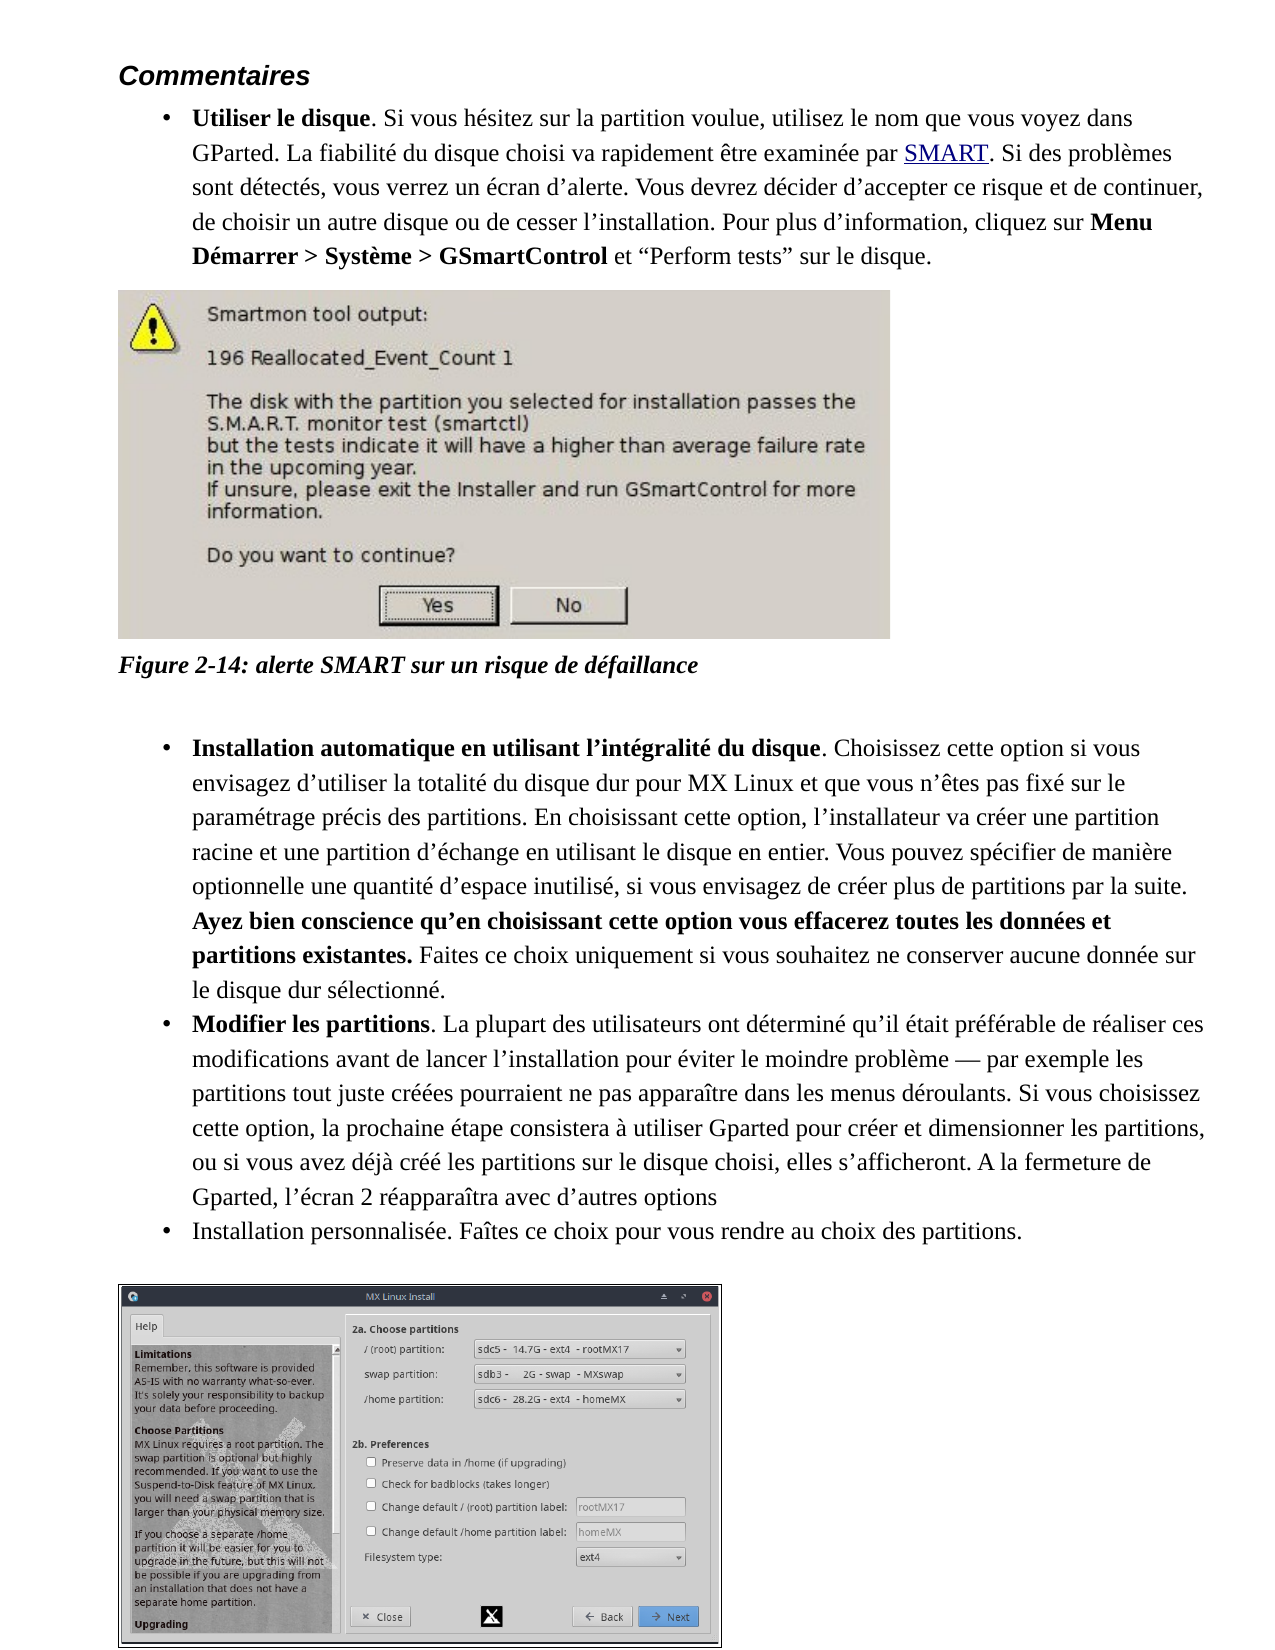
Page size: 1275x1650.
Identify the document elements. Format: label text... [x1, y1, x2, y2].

subtitle Commentaires [118, 59, 1216, 91]
list Modifier les partitions. La plupart des utilisateurs ont déterminé qu’il était préférable de réaliser ces modifications avant de lancer l’installation pour éviter le moindre problème — par exemple les partitions tout juste créées pourraient ne pas apparaître dans les menus déroulants. Si vous choisissez cette option, la prochaine étape consistera à utiliser Gparted pour créer et dimensionner les partitions, ou si vous avez déjà créé les partitions sur le disque choisi, elles s’afficheront. A la fermeture de Gparted, l’écran 2 réapparaîtra avec d’autres options [162, 1009, 1216, 1211]
list Utiliser le disque. Si vous hésitez sur la partition voulue, utilisez le nom que vous voyez dans GParted. La fiabilité du disque choisi va rapidement être examinée par SMART. Si des problèmes sont détectés, vous verrez un écran d’alerte. Vous devrez décider d’accepter ce risque et de continuer, de choisir un autre disque ou de cesser l’installation. Pour plus d’information, cliquez sur Menu Démarrer > Système > GSmartControl et “Perform tests” sur le disque. [162, 103, 1216, 270]
picture [118, 290, 890, 639]
text Figure 2-14: alerte SMART sur un risque de défaillance [118, 650, 1216, 679]
picture [121, 1286, 719, 1644]
list Installation automatique en utilisant l’intégralité du disque. Choisissez cette option si vous envisagez d’utiliser la totalité du disque dur pour MX Linux et que vous n’êtes pas fixé sur le paramétrage précis des partitions. En choisissant cette option, l’installateur va créer une partition racine et une partition d’échange en utilisant le disque en entier. Vous pouvez spécifier de manière optionnelle une quantité d’espace inutilisé, si vous envisagez de créer plus de partitions par la suite. Ayez bien conscience qu’en choisissant cette option vous effacerez toutes les données et partitions existantes. Faites ce choix uniquement si vous souhaitez ne conserver aucune donnée sur le disque dur sélectionné. [162, 733, 1216, 1004]
list Installation personnalisée. Faîtes ce choix pour vous rendre au choix des partitions. [162, 1216, 1216, 1245]
